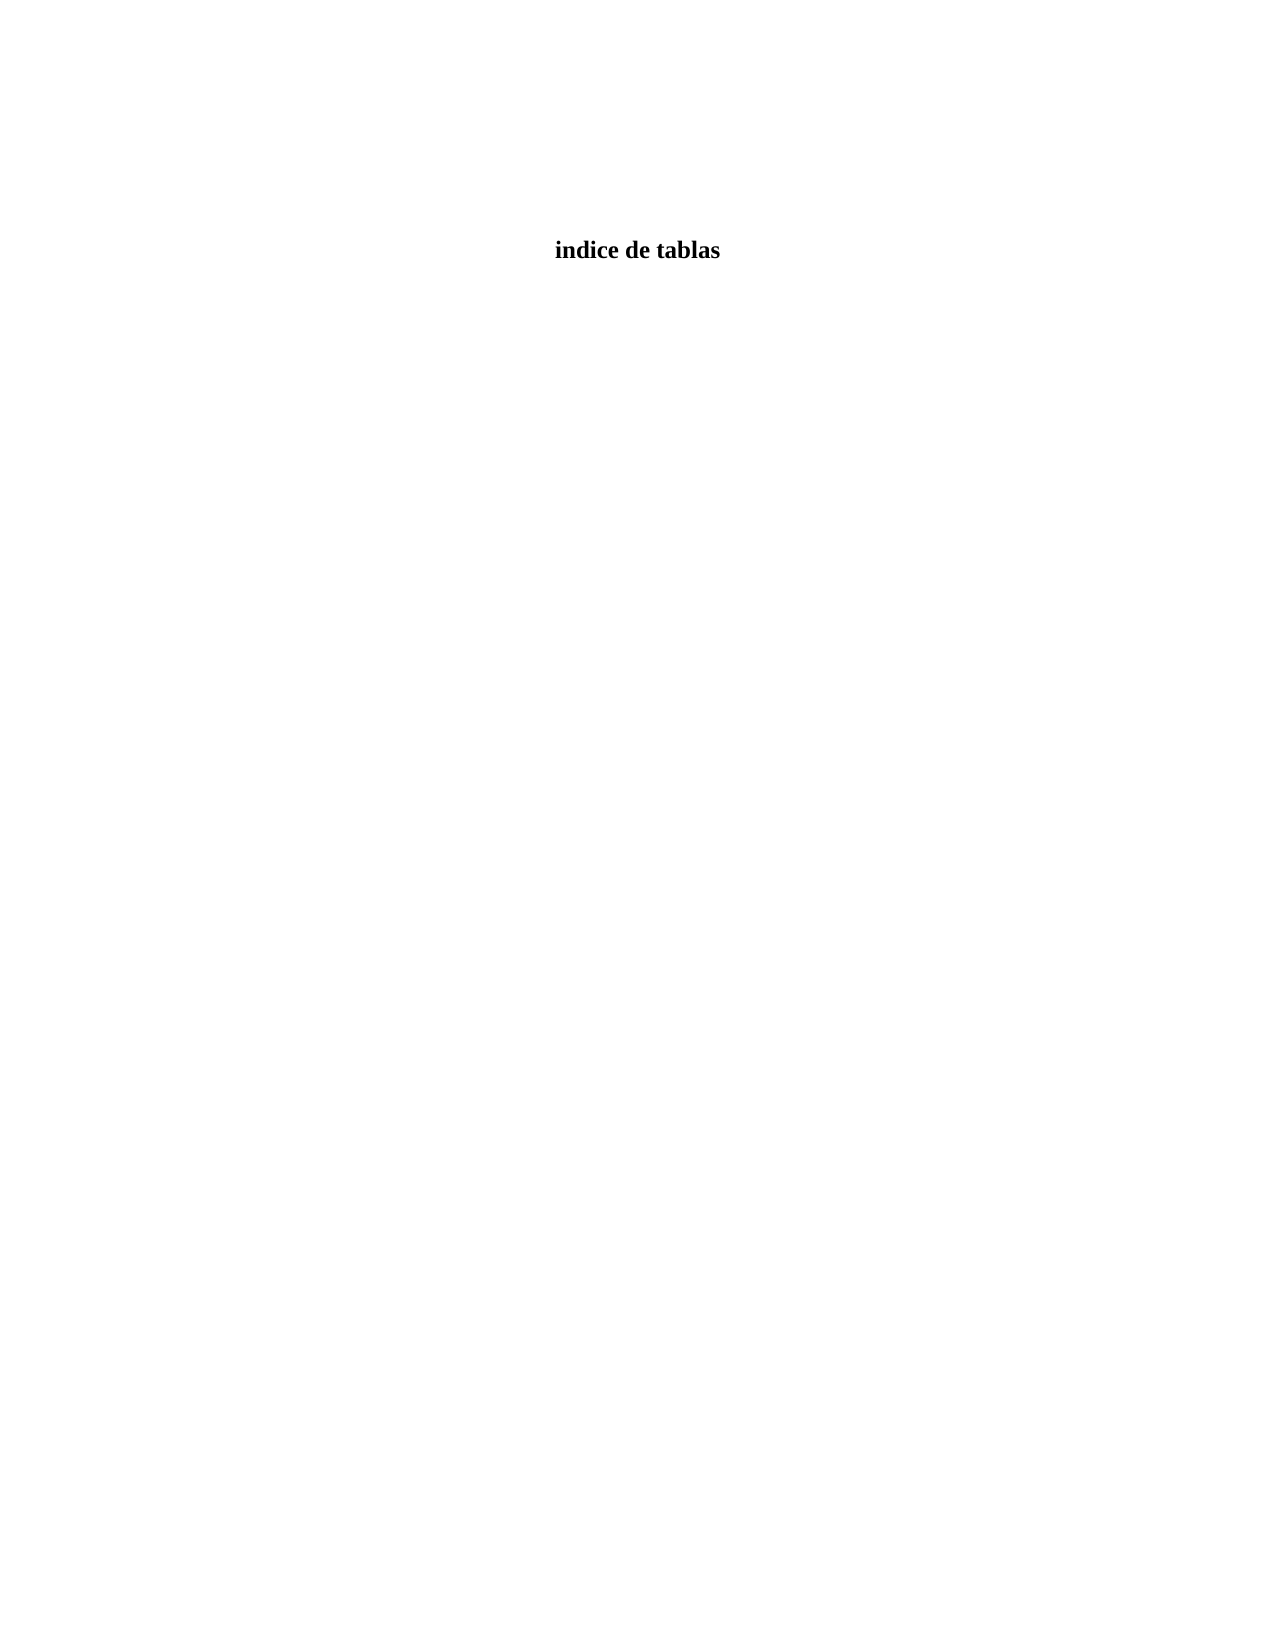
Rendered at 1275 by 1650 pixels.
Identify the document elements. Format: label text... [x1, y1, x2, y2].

text indice de tablas [177, 235, 1098, 264]
